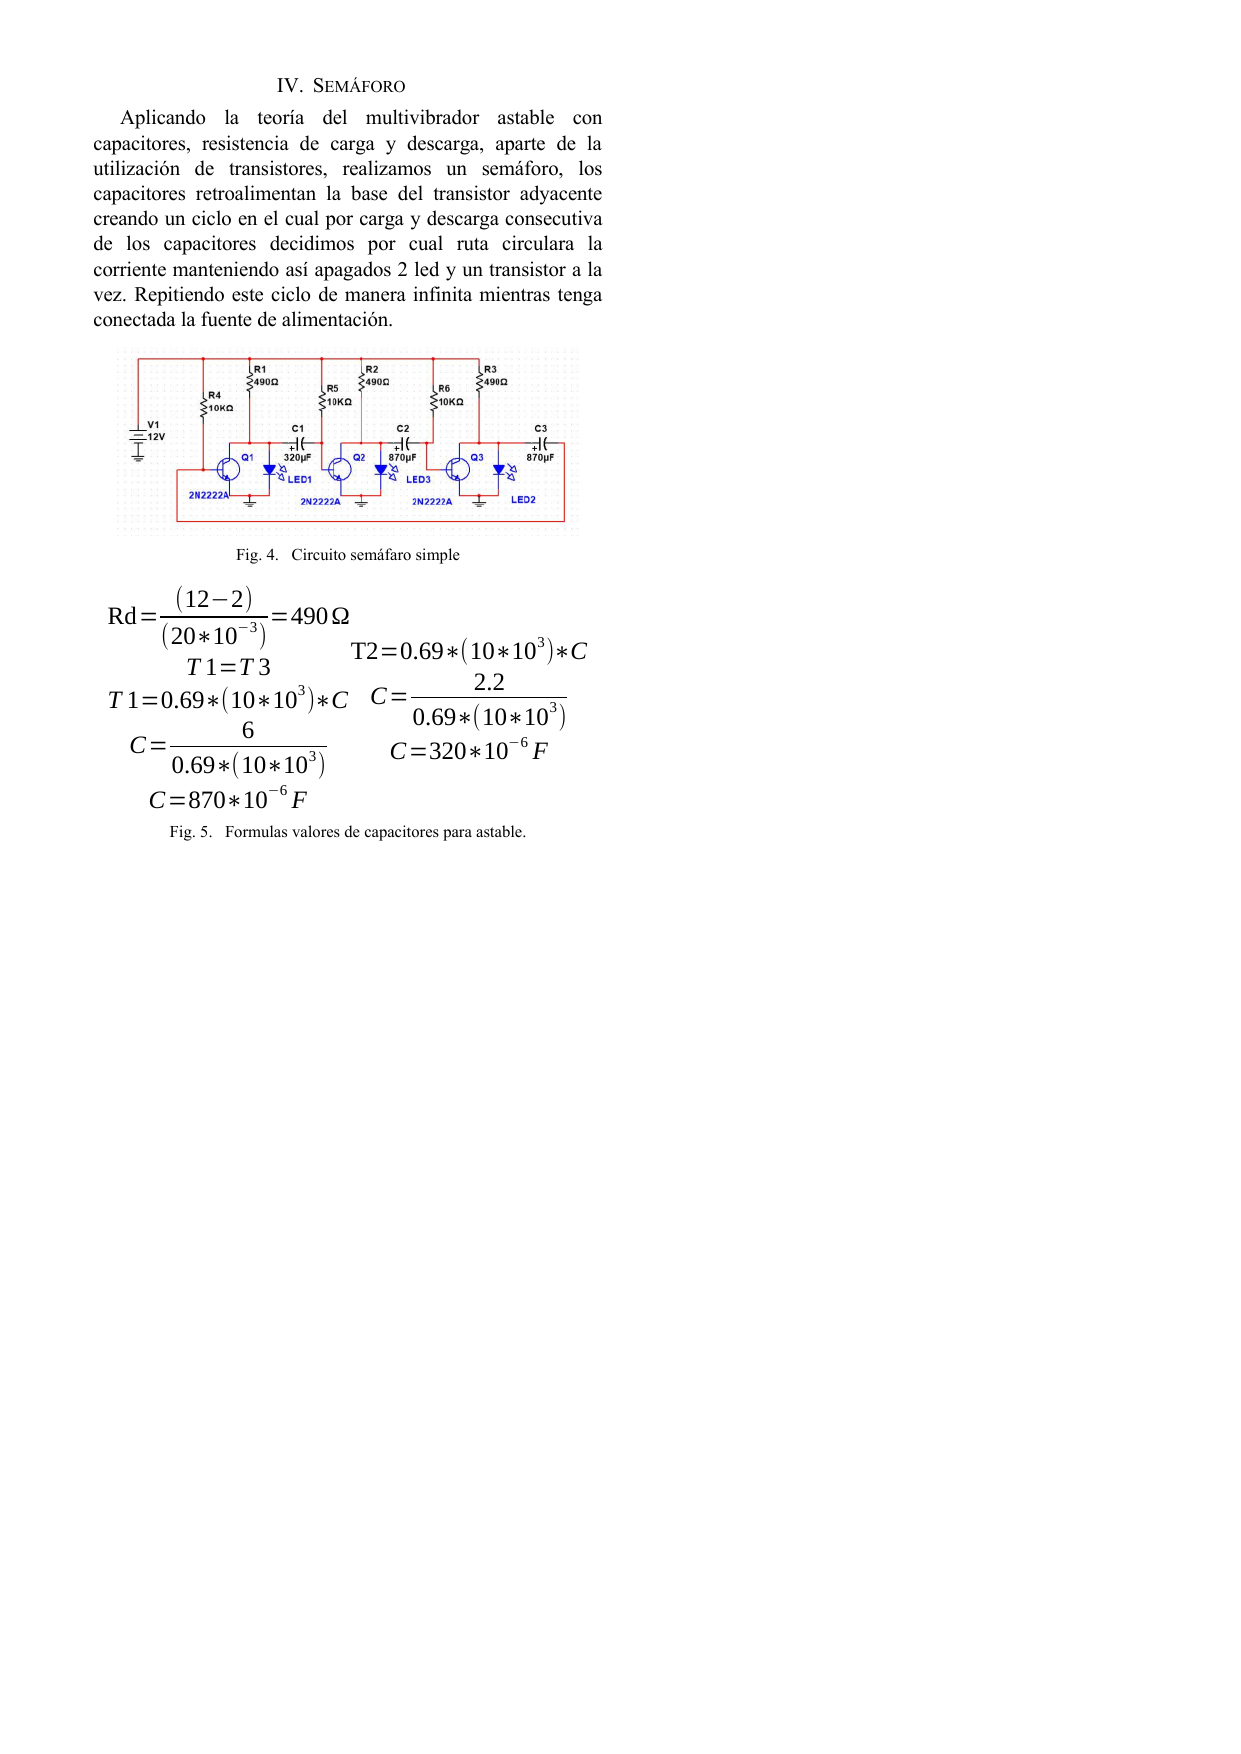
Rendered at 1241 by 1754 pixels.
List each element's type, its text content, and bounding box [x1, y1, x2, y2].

subtitle Semáforo [93, 73, 603, 97]
picture [116, 347, 579, 536]
list Circuito semáfaro simple [93, 341, 603, 564]
list Formulas valores de capacitores para astable. [93, 822, 603, 841]
text Aplicando la teoría del multivibrador astable con capacitores, resistencia de carga y descarga, aparte de la utilización de transistores, realizamos un semáforo, los capacitores retroalimentan la base del transistor adyacente creando un ciclo en el cual por carga y descarga consecutiva de los capacitores decidimos por cual ruta circulara la corriente manteniendo así apagados 2 led y un transistor a la vez. Repitiendo este ciclo de manera infinita mientras tenga conectada la fuente de alimentación. [93, 105, 603, 331]
